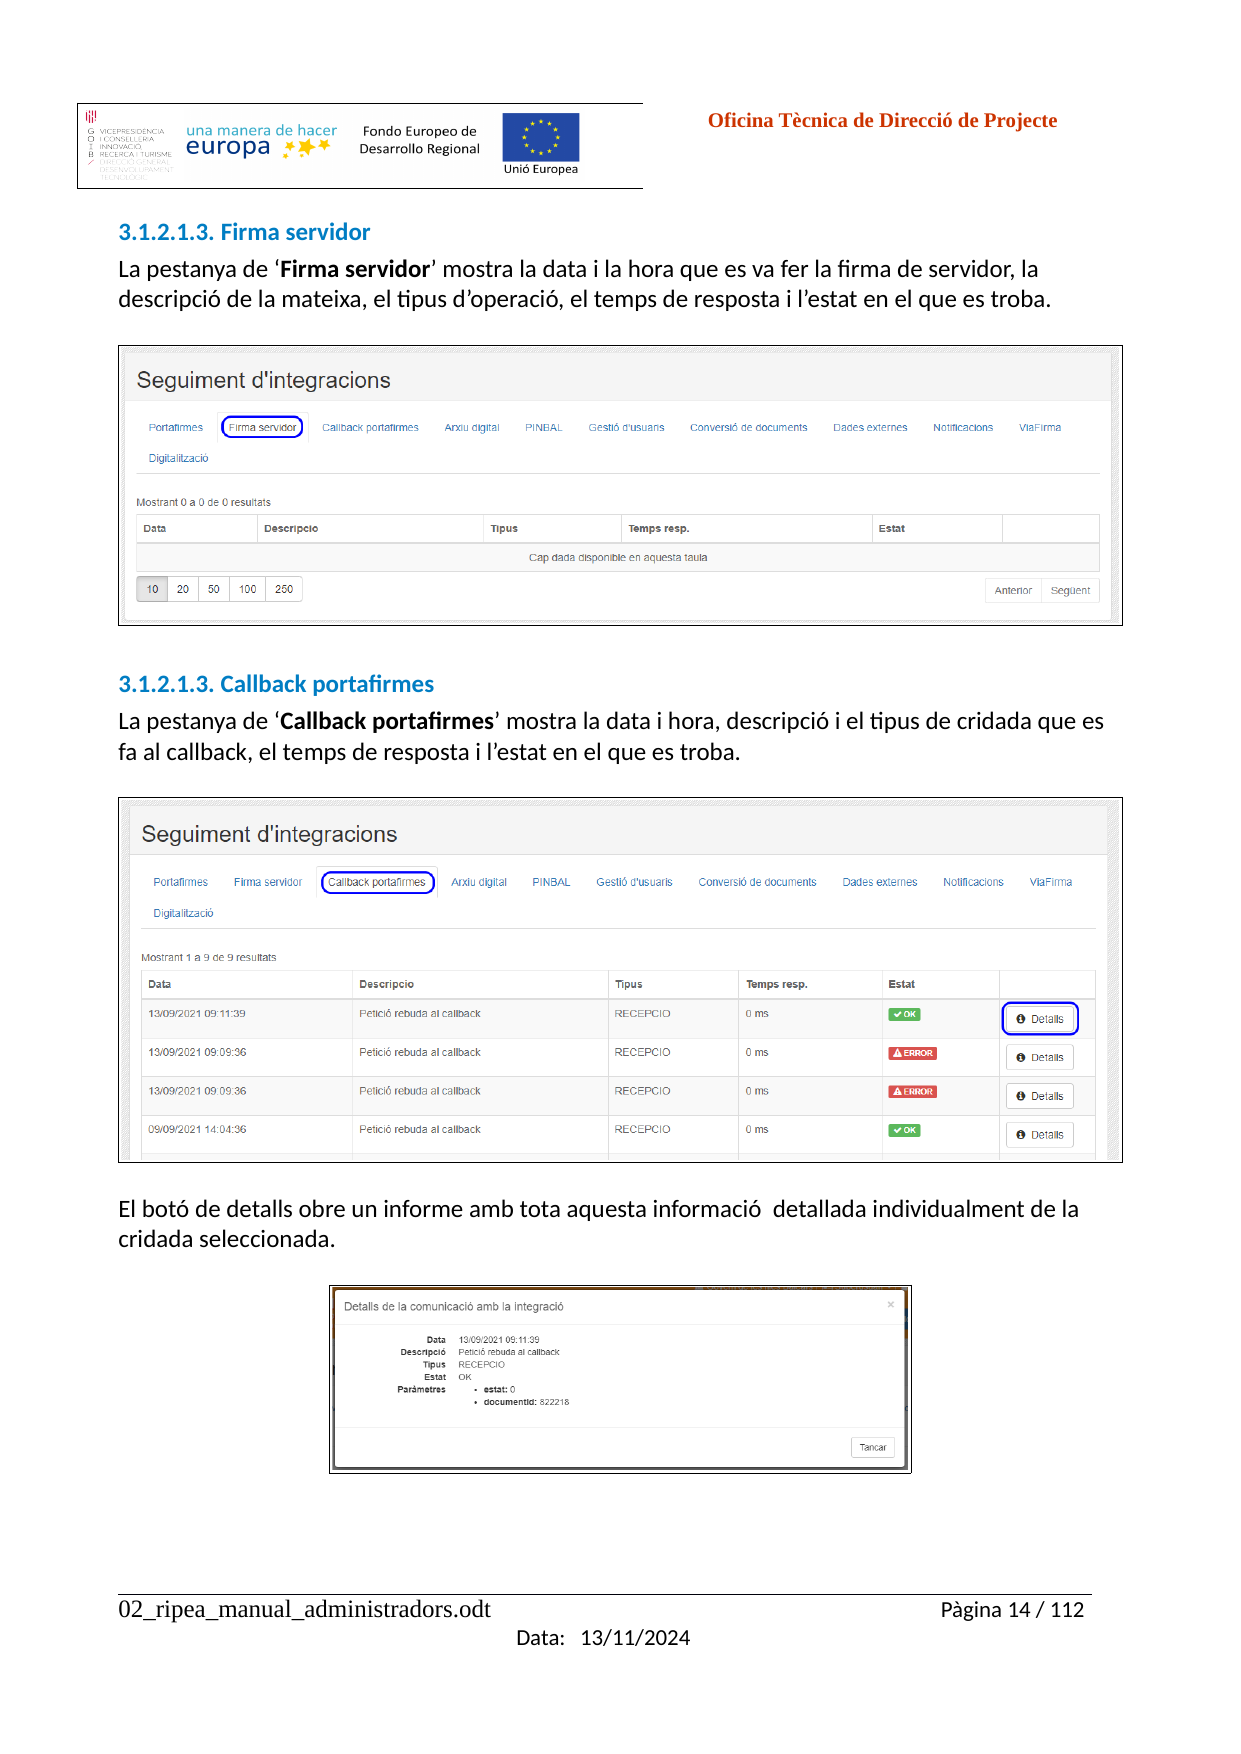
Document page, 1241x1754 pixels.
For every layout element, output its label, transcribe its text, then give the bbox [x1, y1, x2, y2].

text La pestanya de ‘Firma servidor’ mostra la data i la hora que es va fer la firma de servidor, la descripció de la mateixa, el tipus d’operació, el temps de resposta i l’estat en el que es troba. [118, 253, 1122, 314]
picture [332, 1287, 908, 1470]
picture [121, 800, 1119, 1160]
text La pestanya de ‘Callback portafirmes’ mostra la data i hora, descripció i el tipus de cridada que es fa al callback, el temps de resposta i l’estat en el que es troba. [118, 705, 1122, 766]
text El botó de detalls obre un informe amb tota aquesta informació detallada individualment de la cridada seleccionada. [118, 1193, 1122, 1254]
subtitle 3.1.2.1.3. Callback portafirmes [118, 668, 1122, 699]
picture [121, 347, 1119, 623]
subtitle 3.1.2.1.3. Firma servidor [118, 216, 1122, 247]
picture [184, 108, 585, 182]
picture [82, 108, 178, 182]
